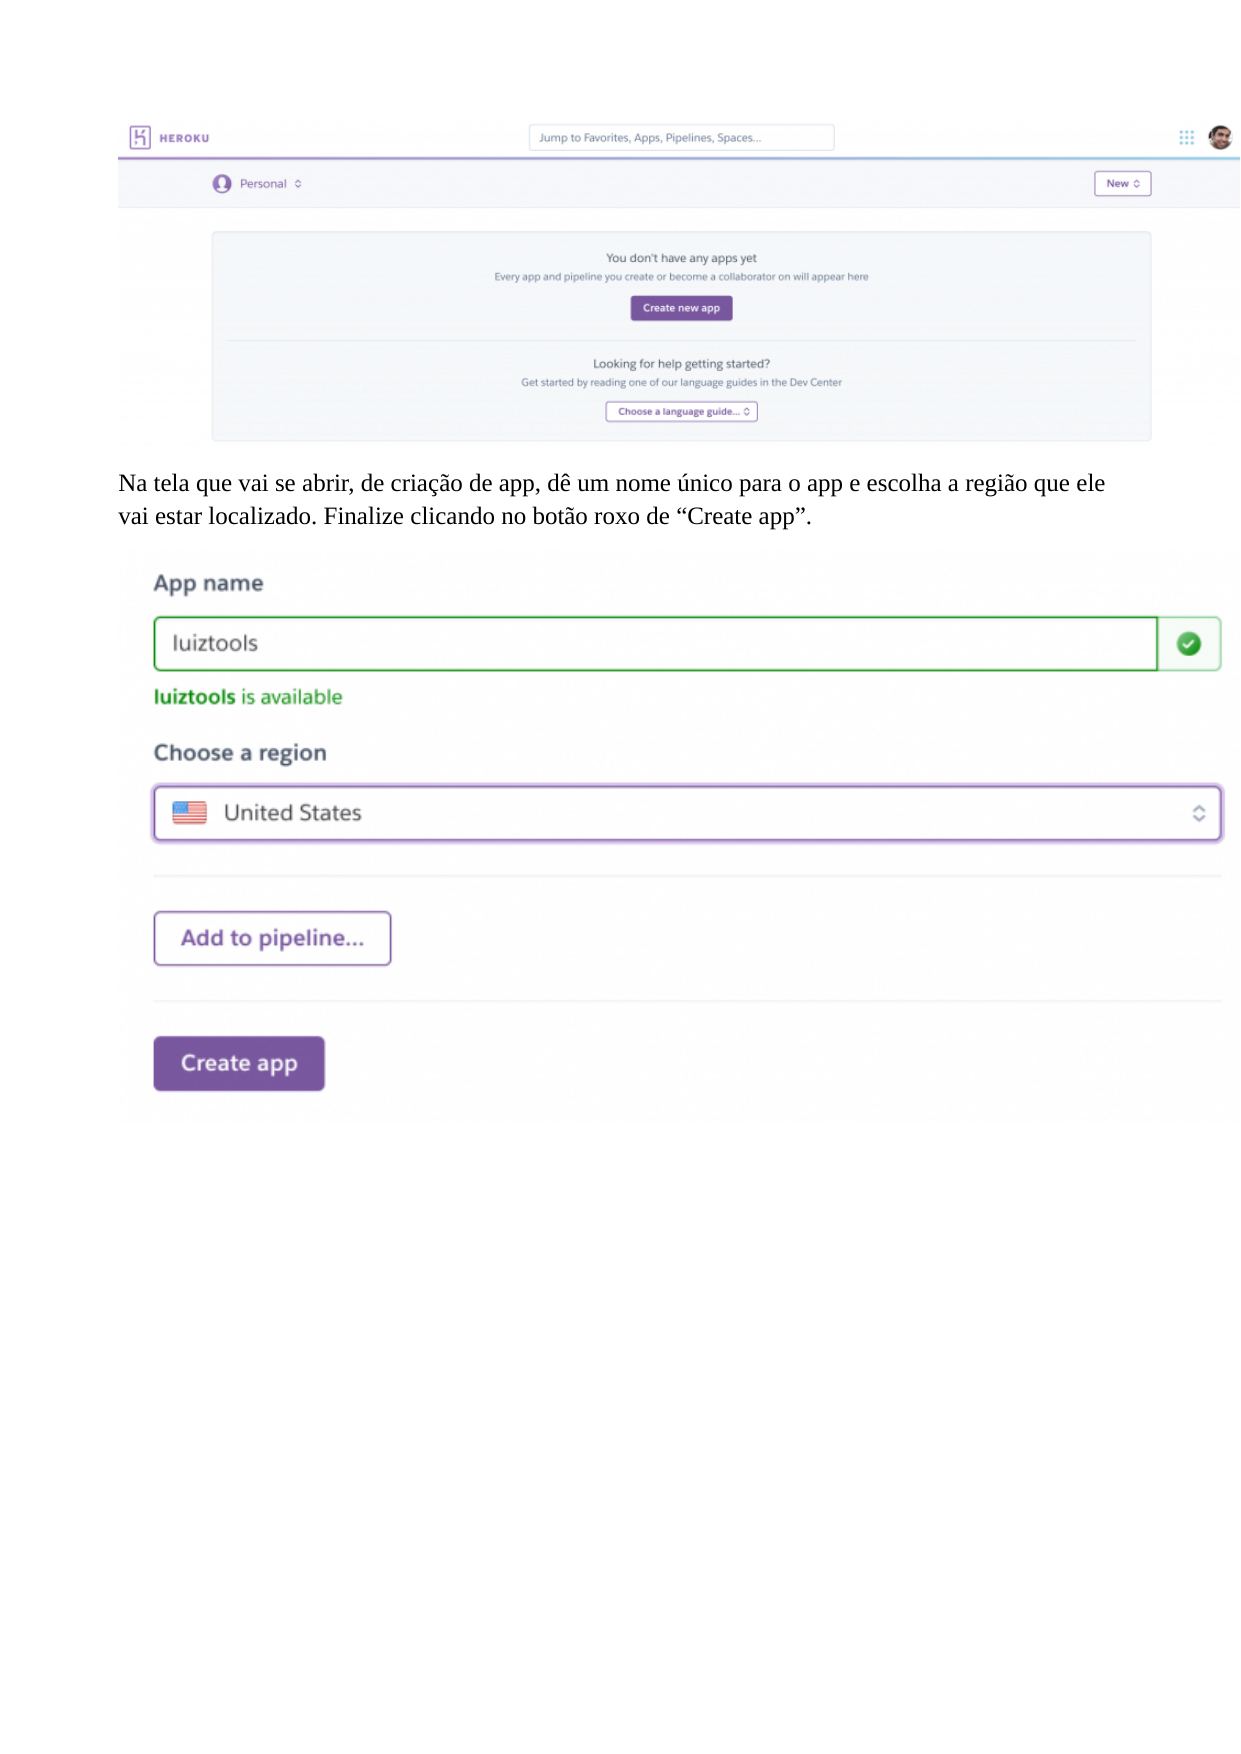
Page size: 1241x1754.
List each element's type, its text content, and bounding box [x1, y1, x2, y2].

picture [118, 118, 1241, 450]
text Na tela que vai se abrir, de criação de app, dê um nome único para o app e escolha a região que ele vai estar localizado. Finalize clicando no botão roxo de “Create app”. [118, 468, 1122, 530]
picture [118, 548, 1241, 1124]
